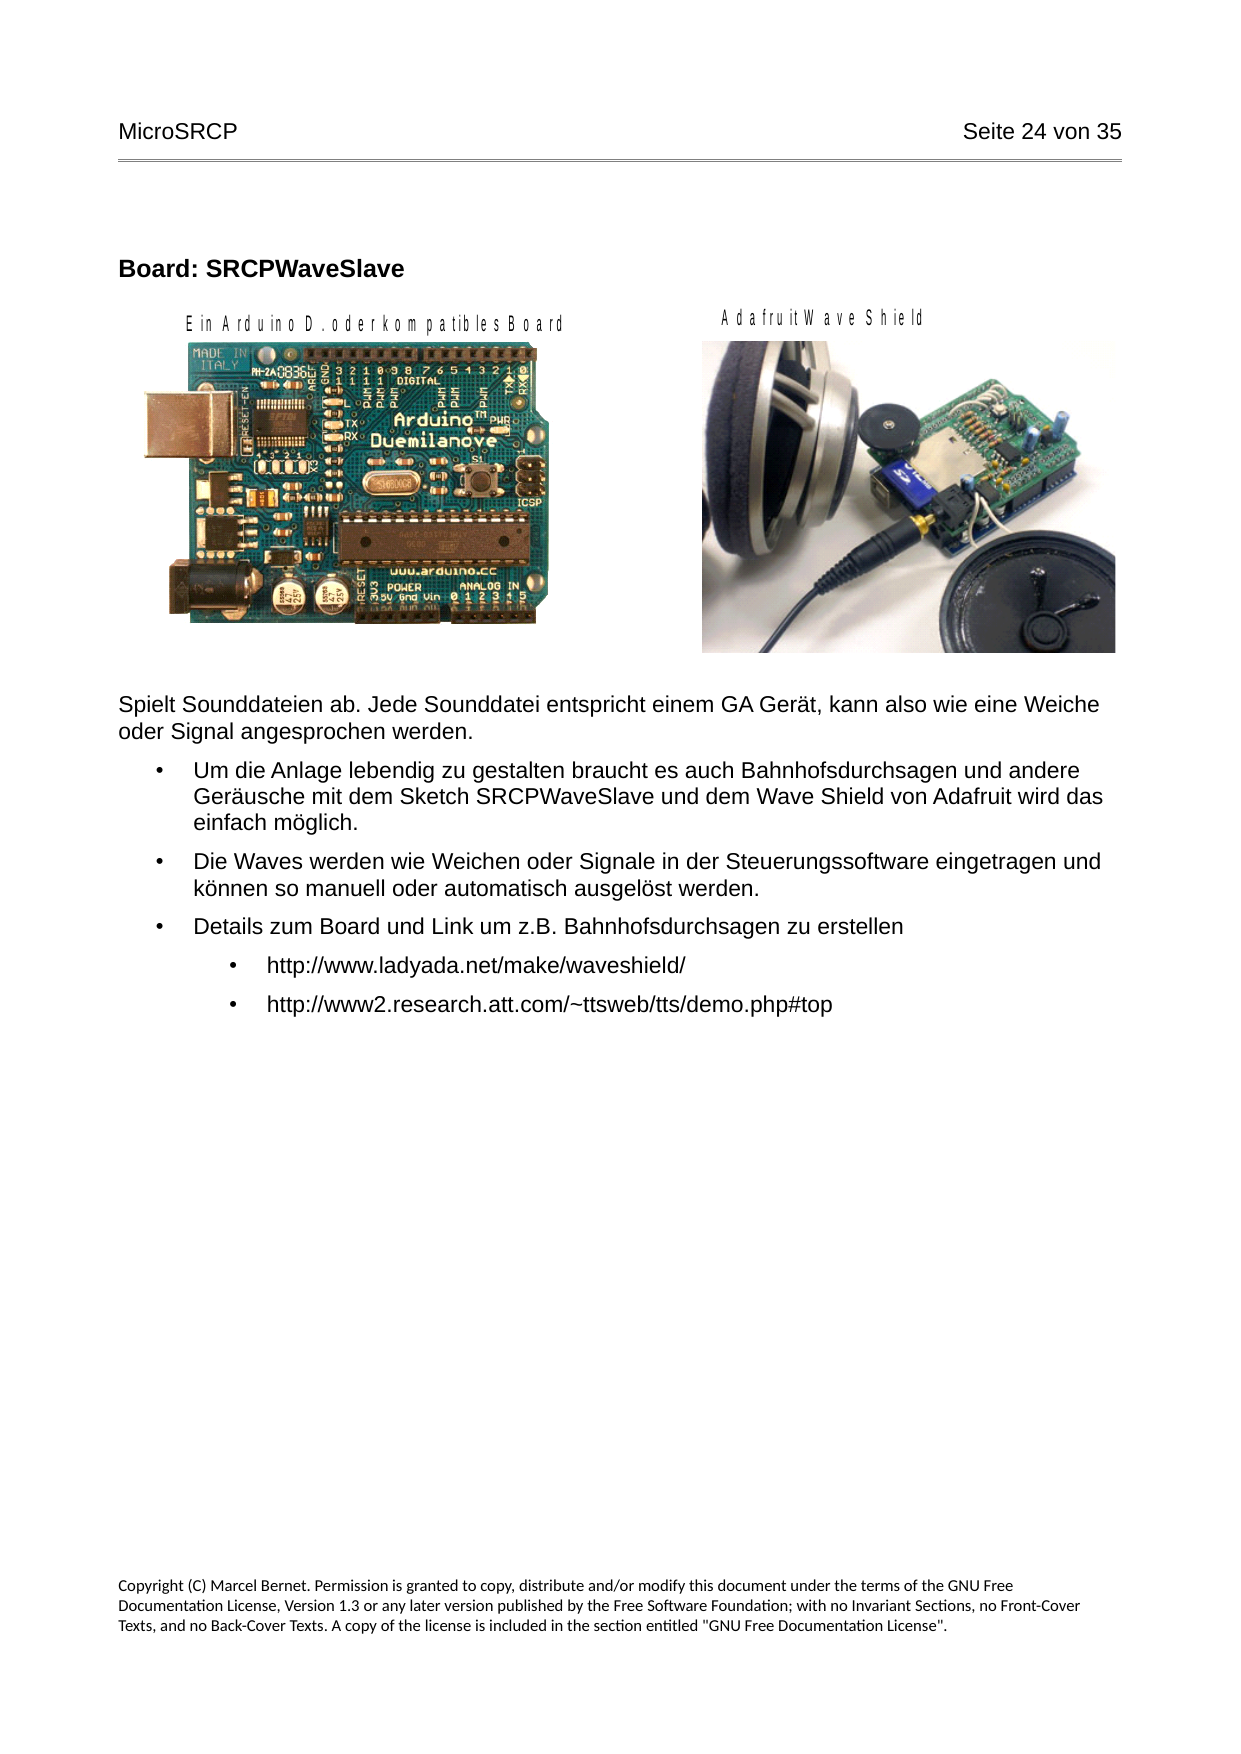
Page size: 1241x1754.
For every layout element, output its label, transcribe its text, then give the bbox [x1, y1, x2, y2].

list Um die Anlage lebendig zu gestalten braucht es auch Bahnhofsdurchsagen und andere Geräusche mit dem Sketch SRCPWaveSlave und dem Wave Shield von Adafruit wird das einfach möglich. [156, 757, 1122, 836]
subtitle Board: SRCPWaveSlave [118, 254, 1122, 283]
list Details zum Board und Link um z.B. Bahnhofsdurchsagen zu erstellen [156, 913, 1122, 940]
list Die Waves werden wie Weichen oder Signale in der Steuerungssoftware eingetragen und können so manuell oder automatisch ausgelöst werden. [156, 848, 1122, 901]
list http://www.ladyada.net/make/waveshield/ [229, 952, 1122, 978]
list http://www2.research.att.com/~ttsweb/tts/demo.php#top [229, 991, 1122, 1017]
text Spielt Sounddateien ab. Jede Sounddatei entspricht einem GA Gerät, kann also wie eine Weiche oder Signal angesprochen werden. [118, 691, 1122, 744]
